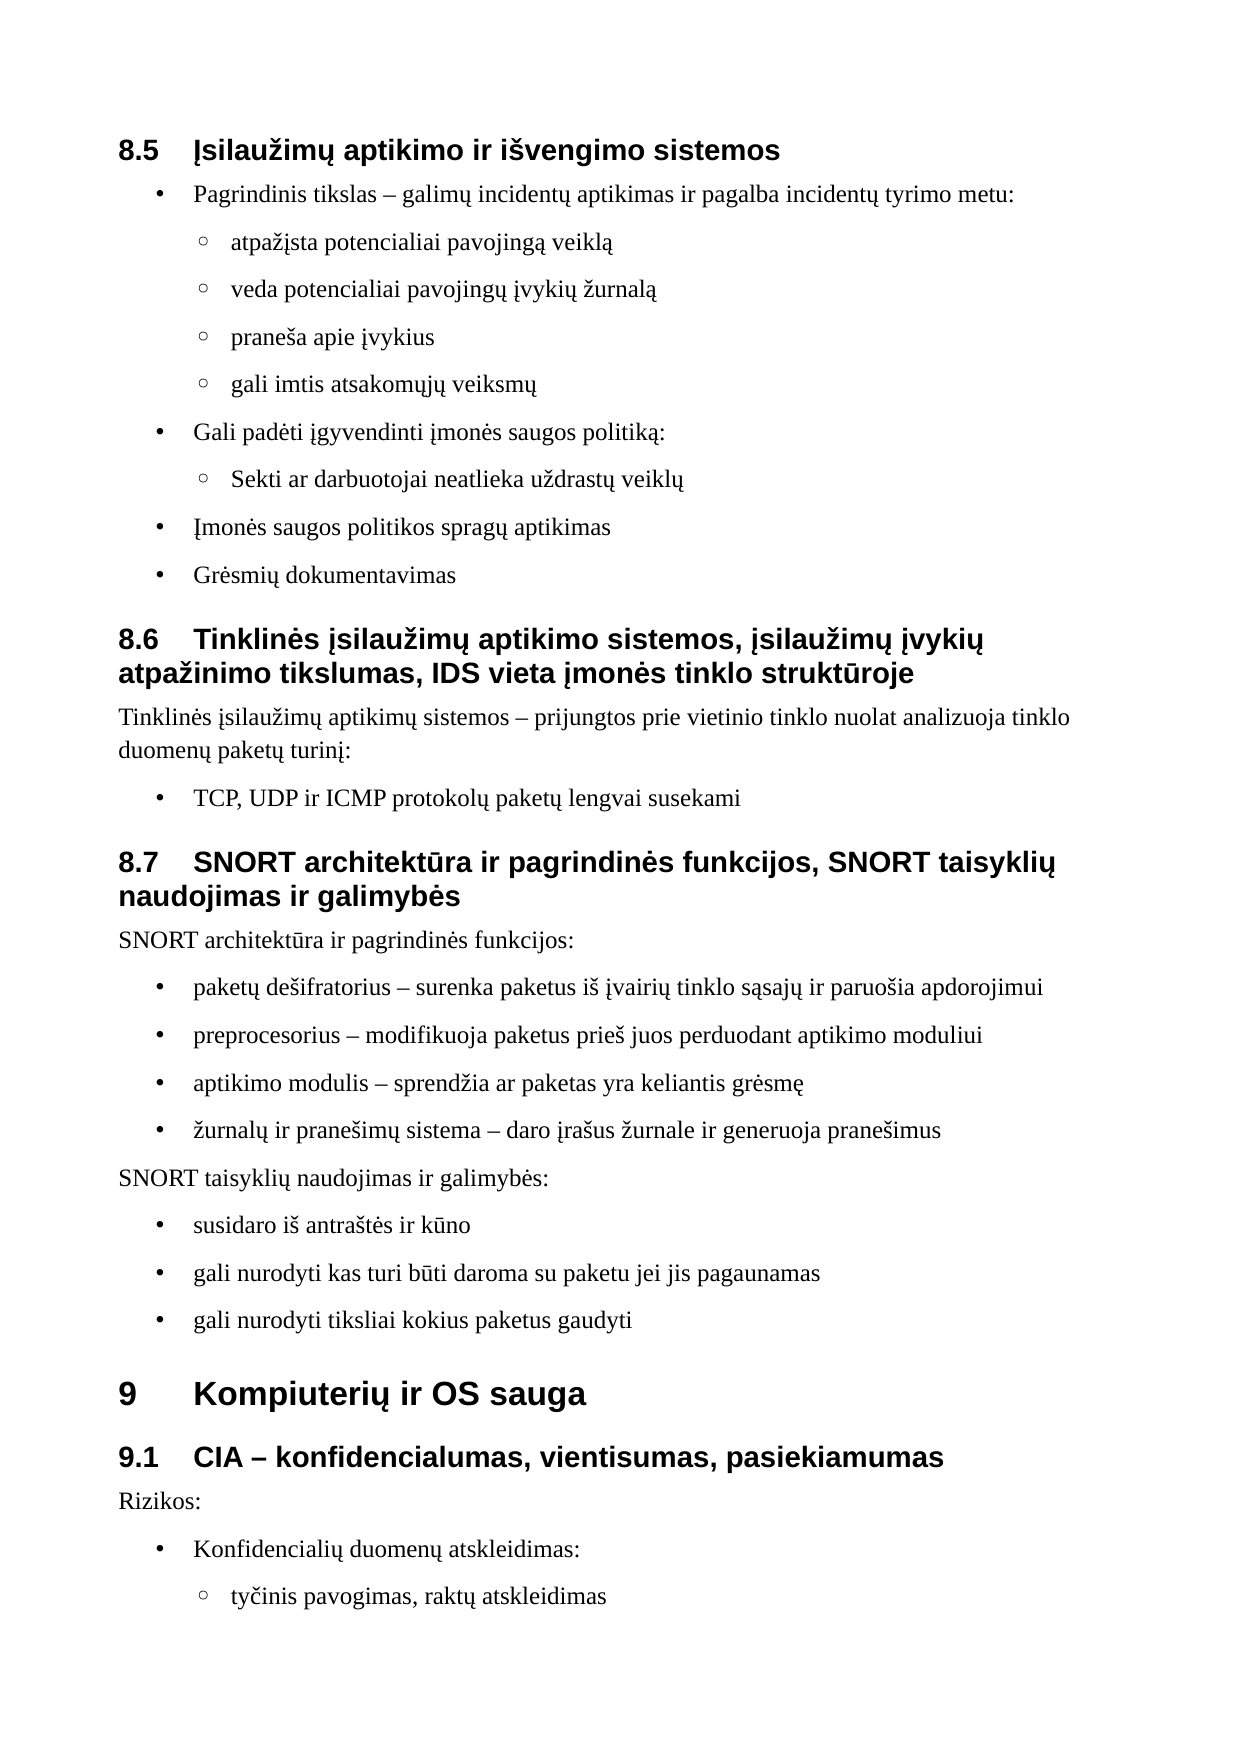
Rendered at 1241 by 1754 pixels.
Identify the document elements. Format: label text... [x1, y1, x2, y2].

list tyčinis pavogimas, raktų atskleidimas [193, 1581, 1122, 1610]
list preprocesorius – modifikuoja paketus prieš juos perduodant aptikimo moduliui [156, 1020, 1122, 1049]
subtitle Kompiuterių ir OS sauga [118, 1374, 1122, 1413]
list TCP, UDP ir ICMP protokolų paketų lengvai susekami [156, 783, 1122, 811]
list Grėsmių dokumentavimas [156, 560, 1122, 588]
list gali nurodyti kas turi būti daroma su paketu jei jis pagaunamas [156, 1258, 1122, 1287]
list atpažįsta potencialiai pavojingą veiklą [193, 227, 1122, 255]
list veda potencialiai pavojingų įvykių žurnalą [193, 274, 1122, 303]
list Konfidencialių duomenų atskleidimas: [156, 1534, 1122, 1562]
text Rizikos: [118, 1486, 1122, 1515]
list paketų dešifratorius – surenka paketus iš įvairių tinklo sąsajų ir paruošia apdorojimui [156, 972, 1122, 1001]
subtitle SNORT architektūra ir pagrindinės funkcijos, SNORT taisyklių naudojimas ir galimybės [118, 845, 1122, 912]
list žurnalų ir pranešimų sistema – daro įrašus žurnale ir generuoja pranešimus [156, 1115, 1122, 1144]
text SNORT architektūra ir pagrindinės funkcijos: [118, 925, 1122, 953]
list Sekti ar darbuotojai neatlieka uždrastų veiklų [193, 464, 1122, 493]
list Gali padėti įgyvendinti įmonės saugos politiką: [156, 417, 1122, 446]
list gali nurodyti tiksliai kokius paketus gaudyti [156, 1306, 1122, 1334]
subtitle CIA – konfidencialumas, vientisumas, pasiekiamumas [118, 1440, 1122, 1473]
list Įmonės saugos politikos spragų aptikimas [156, 512, 1122, 541]
subtitle Tinklinės įsilaužimų aptikimo sistemos, įsilaužimų įvykių atpažinimo tikslumas, IDS vieta įmonės tinklo struktūroje [118, 622, 1122, 689]
list Pagrindinis tikslas – galimų incidentų aptikimas ir pagalba incidentų tyrimo metu: [156, 179, 1122, 208]
subtitle Įsilaužimų aptikimo ir išvengimo sistemos [118, 133, 1122, 166]
text Tinklinės įsilaužimų aptikimų sistemos – prijungtos prie vietinio tinklo nuolat analizuoja tinklo duomenų paketų turinį: [118, 702, 1122, 764]
list gali imtis atsakomųjų veiksmų [193, 369, 1122, 398]
list aptikimo modulis – sprendžia ar paketas yra keliantis grėsmę [156, 1068, 1122, 1096]
list praneša apie įvykius [193, 322, 1122, 351]
text SNORT taisyklių naudojimas ir galimybės: [118, 1163, 1122, 1192]
list susidaro iš antraštės ir kūno [156, 1210, 1122, 1239]
